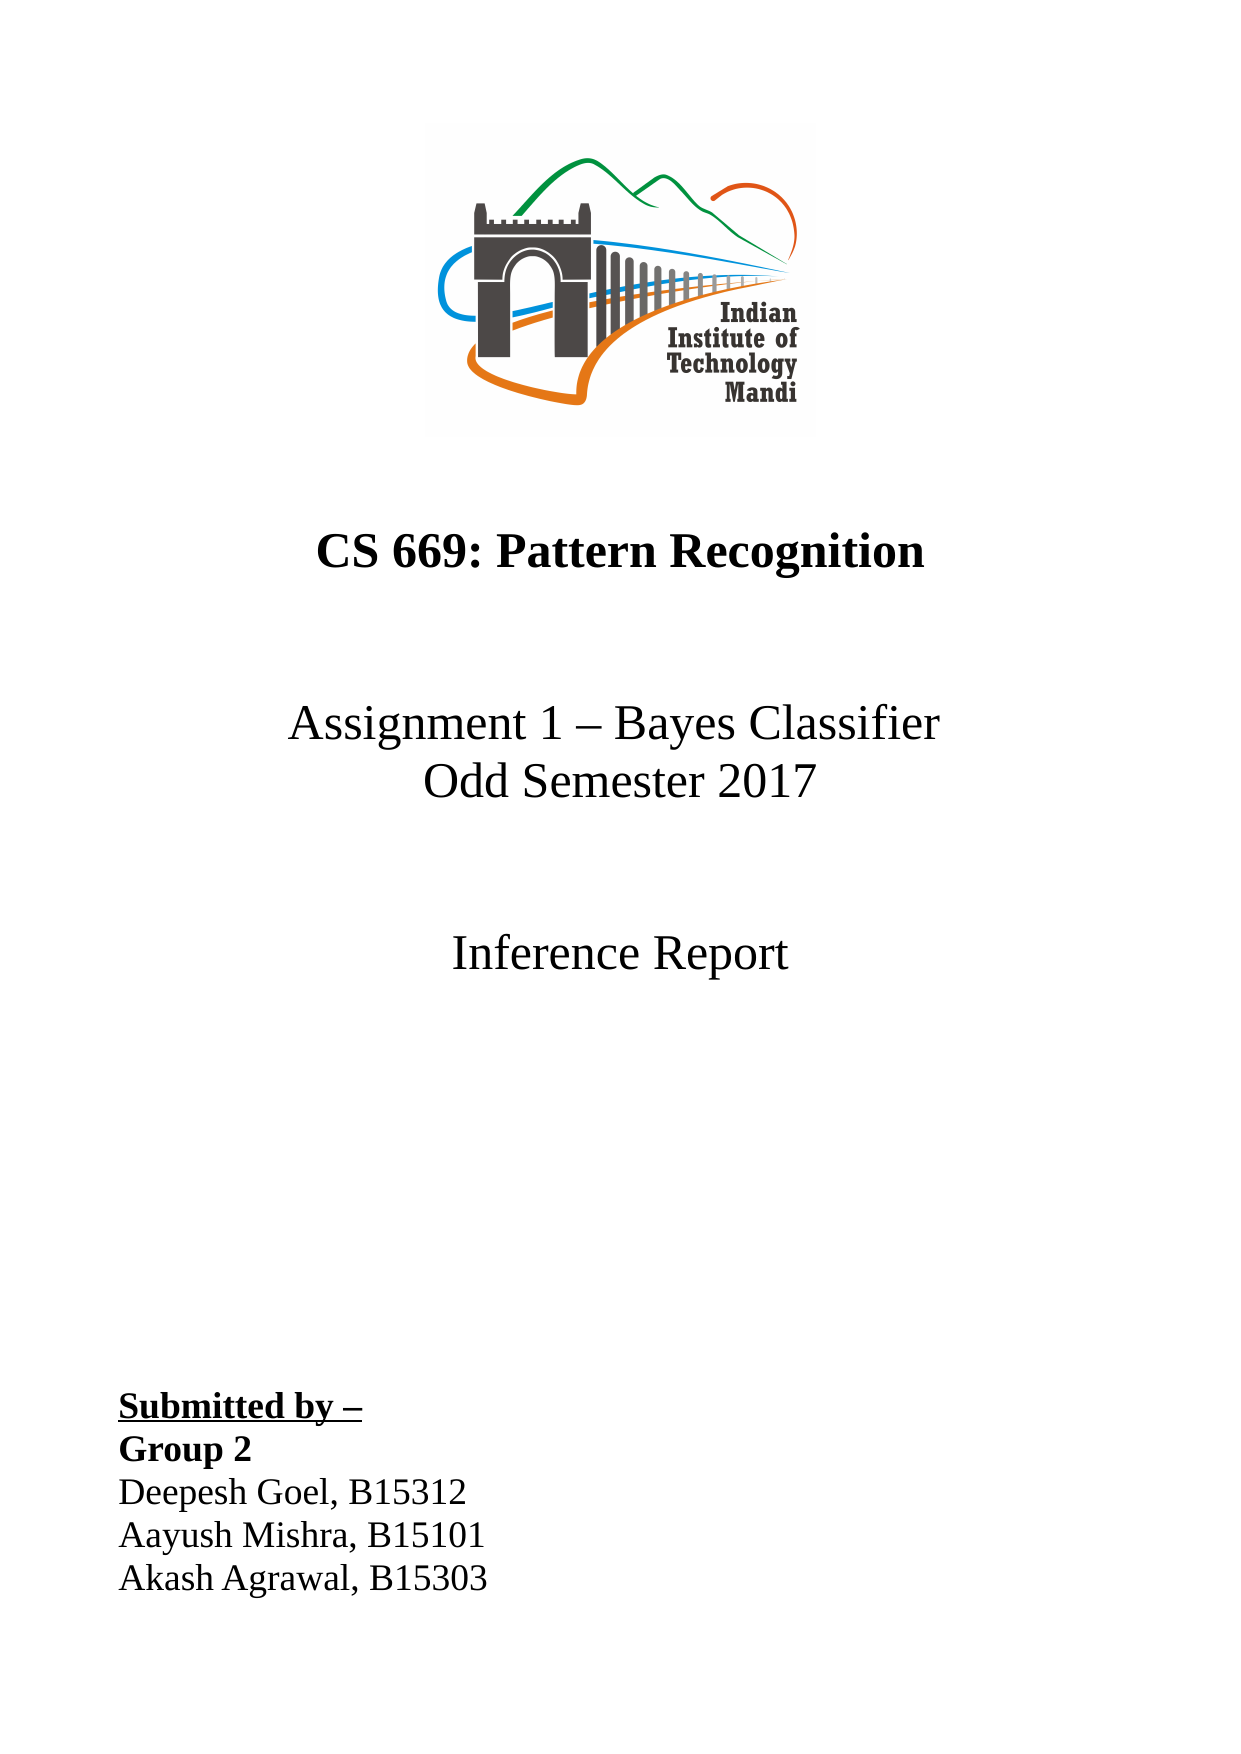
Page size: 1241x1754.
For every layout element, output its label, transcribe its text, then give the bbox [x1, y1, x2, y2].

text Group 2 [118, 1426, 1122, 1469]
text Odd Semester 2017 [118, 751, 1122, 808]
text Deepesh Goel, B15312 [118, 1469, 1122, 1512]
text Akash Agrawal, B15303 [118, 1556, 1122, 1599]
picture [424, 123, 816, 437]
text CS 669: Pattern Recognition [118, 521, 1122, 578]
text Aayush Mishra, B15101 [118, 1512, 1122, 1556]
text Assignment 1 – Bayes Classifier [118, 693, 1122, 751]
text Inference Report [118, 923, 1122, 981]
text Submitted by – [118, 1383, 1122, 1426]
